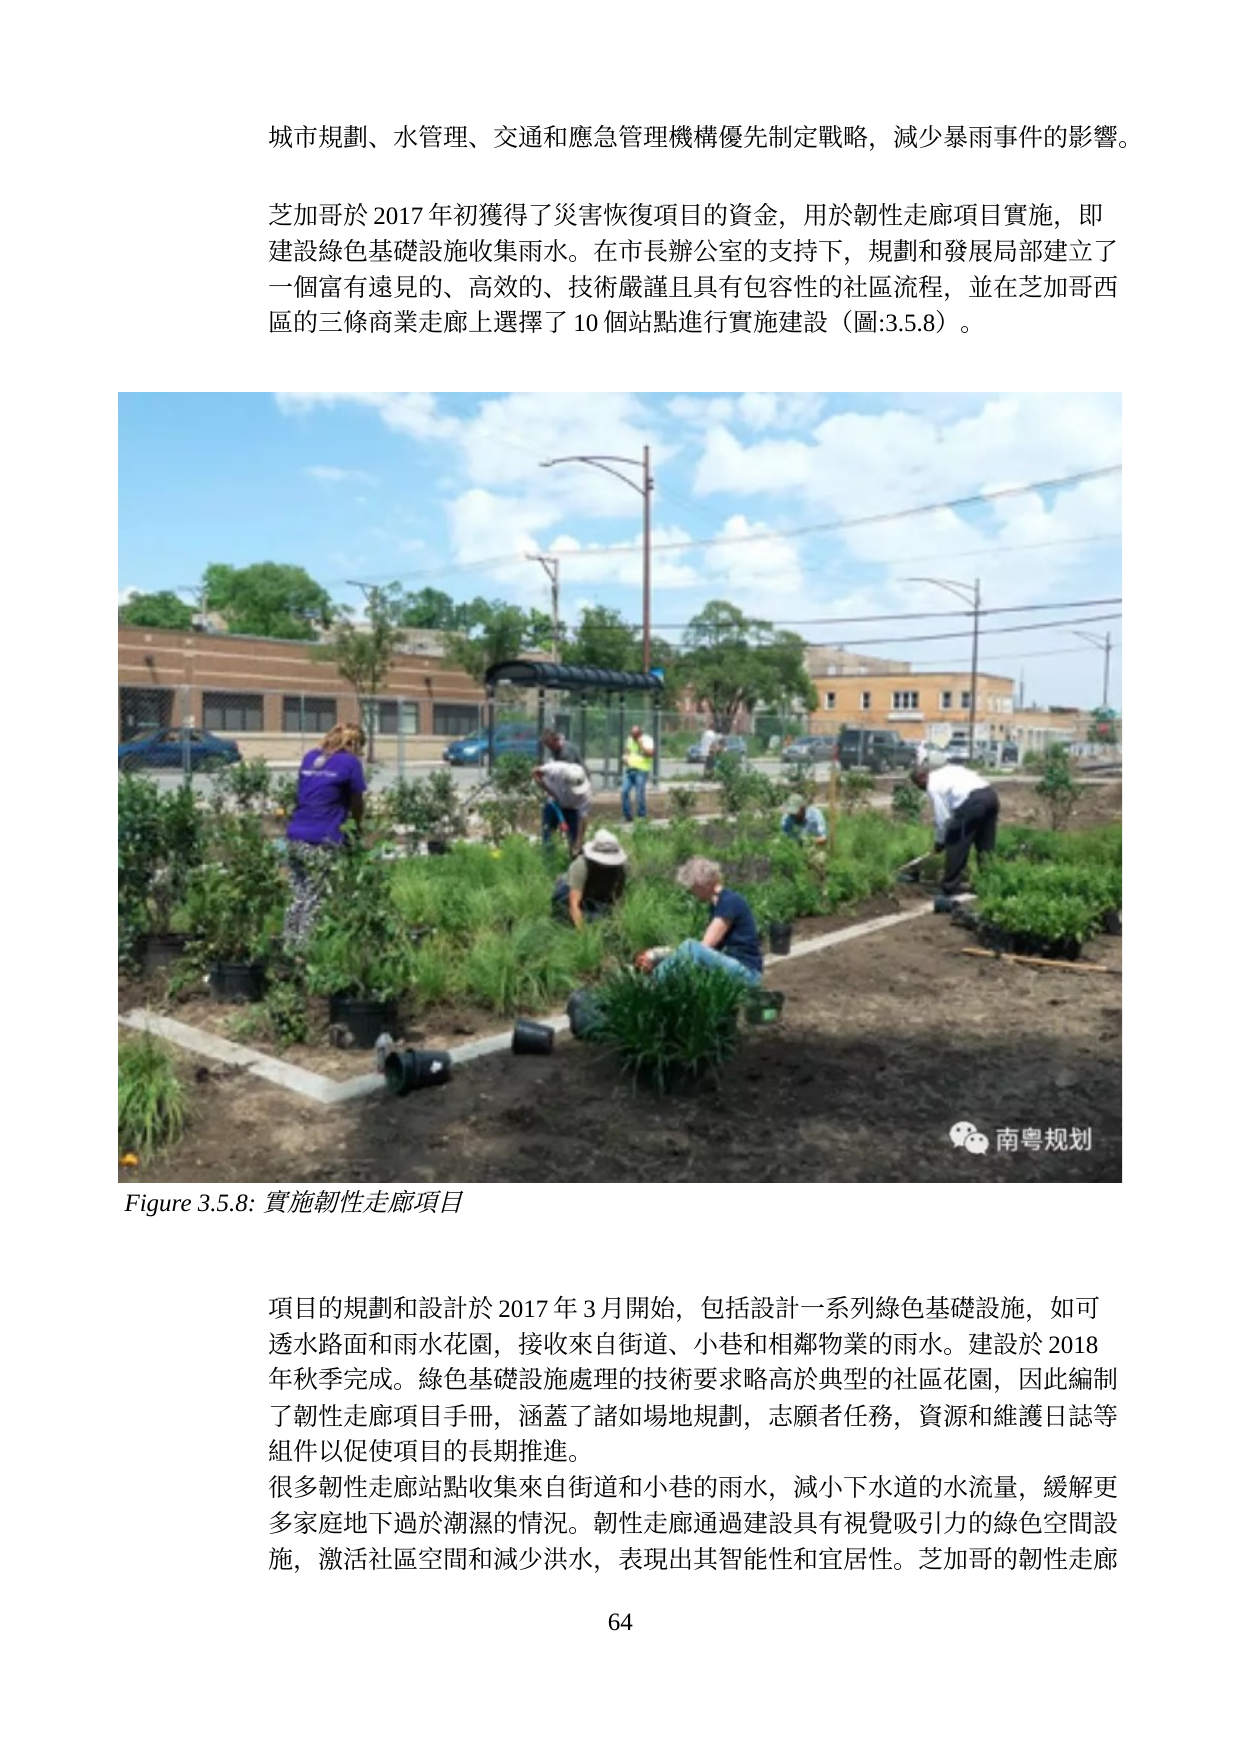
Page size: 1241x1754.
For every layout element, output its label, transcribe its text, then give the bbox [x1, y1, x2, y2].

picture [118, 392, 1123, 1183]
list 項目的規劃和設計於2017年3月開始，包括設計一系列綠色基礎設施，如可透水路面和雨水花園，接收來自街道、小巷和相鄰物業的雨水。建設於2018年秋季完成。綠色基礎設施處理的技術要求略高於典型的社區花園，因此編制了韌性走廊項目手冊，涵蓋了諸如場地規劃，志願者任務，資源和維護日誌等組件以促使項目的長期推進。 很多韌性走廊站點收集來自街道和小巷的雨水，減小下水道的水流量，緩解更多家庭地下過於潮濕的情況。韌性走廊通過建設具有視覺吸引力的綠色空間設施，激活社區空間和減少洪水，表現出其智能性和宜居性。芝加哥的韌性走廊 [231, 1288, 1122, 1576]
list 韌性走廊項目 2013年一場嚴重的暴雨引致市民大量投訴，企業遭到破壞和關閉，整個城市的火車站和公共汽車站洪水氾濫。這個暴雨事件的廣泛影響促成市長辦公室和城市規劃、水管理、交通和應急管理機構優先制定戰略，減少暴雨事件的影響。 [231, 118, 1122, 183]
list Figure 3.5.8: 實施韌性走廊項目 [118, 1183, 1122, 1218]
list 芝加哥於2017年初獲得了災害恢復項目的資金，用於韌性走廊項目實施，即建設綠色基礎設施收集雨水。在市長辦公室的支持下，規劃和發展局部建立了一個富有遠見的、高效的、技術嚴謹且具有包容性的社區流程，並在芝加哥西區的三條商業走廊上選擇了10個站點進行實施建設（圖:3.5.8）。 [231, 195, 1122, 368]
